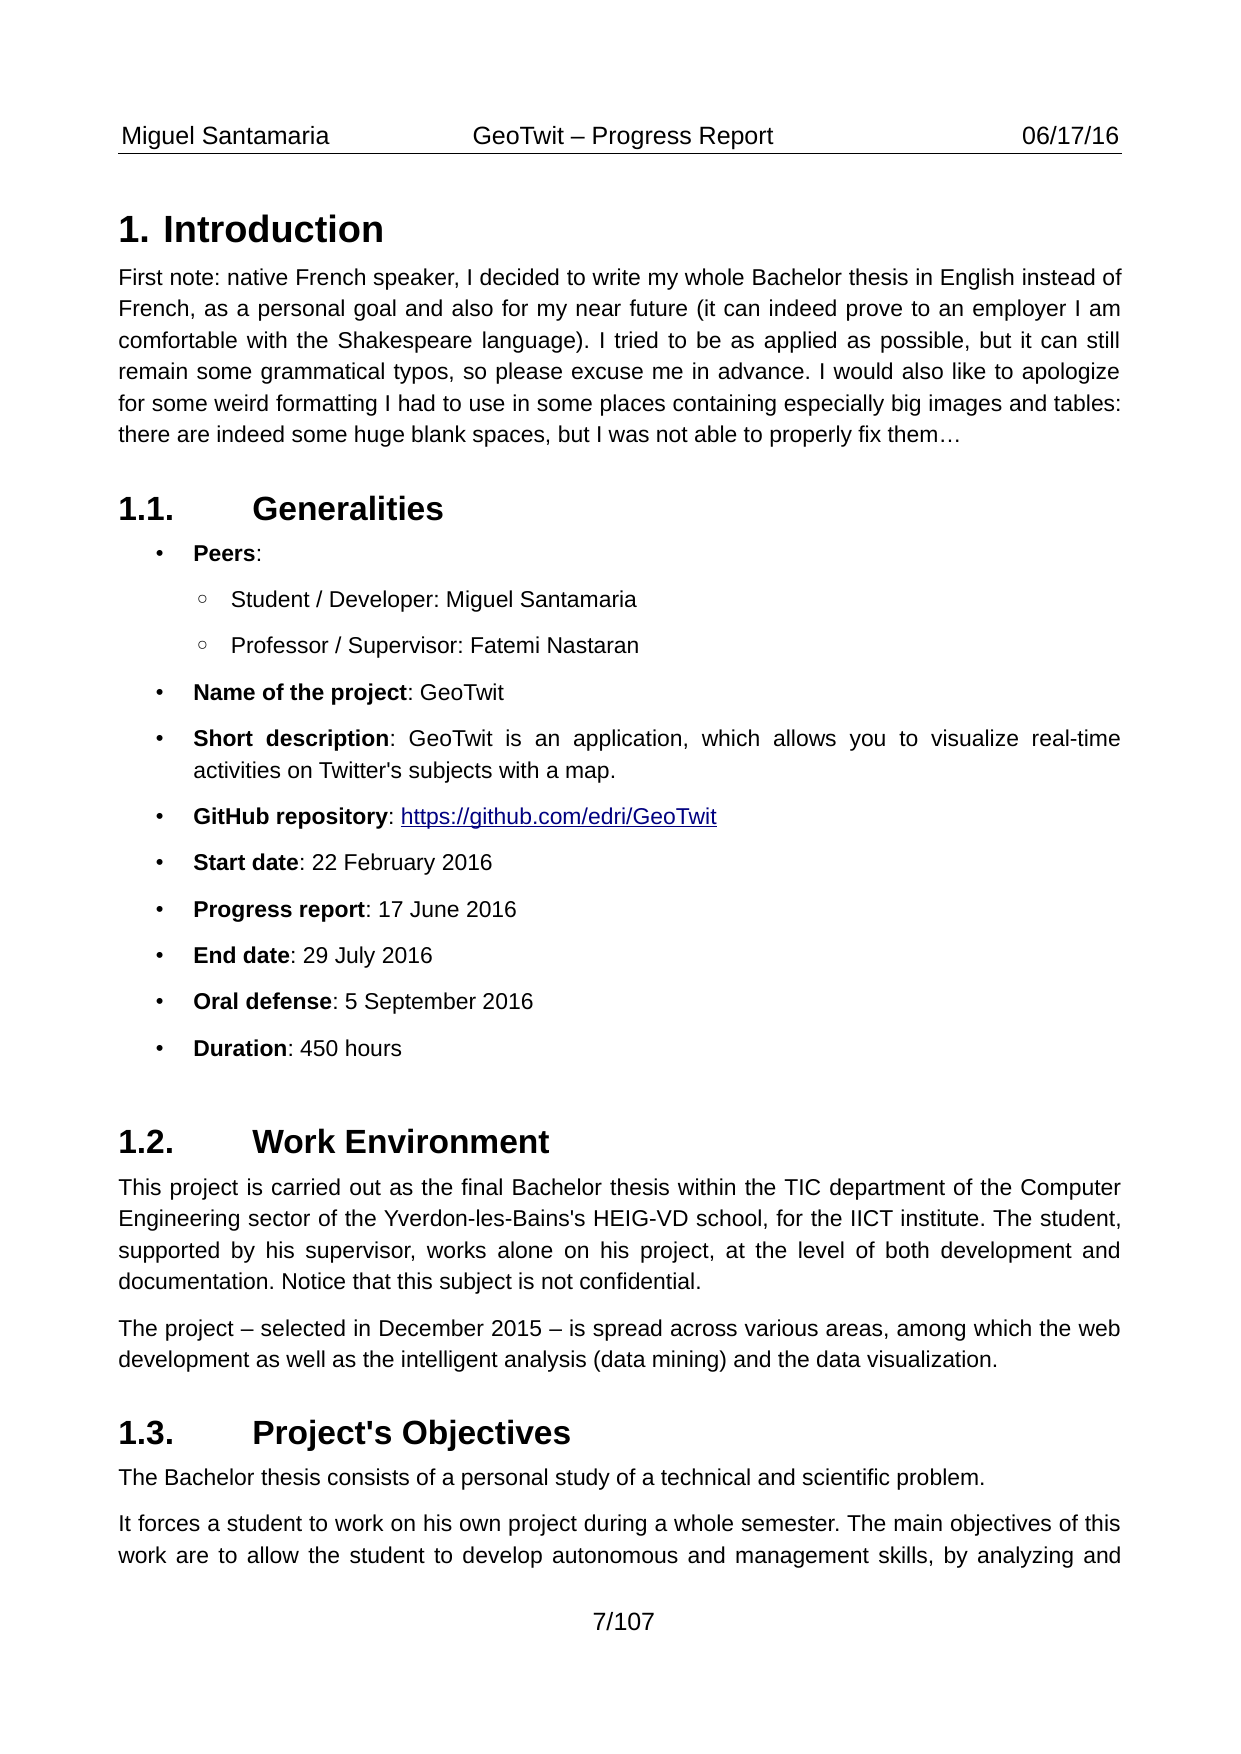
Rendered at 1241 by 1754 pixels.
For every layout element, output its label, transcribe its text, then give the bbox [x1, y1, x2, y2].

list End date: 29 July 2016 [156, 942, 1122, 968]
subtitle Generalities [118, 488, 1122, 527]
list Professor / Supervisor: Fatemi Nastaran [193, 632, 1122, 659]
text It forces a student to work on his own project during a whole semester. The main objectives of this work are to allow the student to develop autonomous and management skills, by analyzing and [118, 1510, 1122, 1568]
subtitle Project's Objectives [118, 1413, 1122, 1452]
text This project is carried out as the final Bachelor thesis within the TIC department of the Computer Engineering sector of the Yverdon-les-Bains's HEIG-VD school, for the IICT institute. The student, supported by his supervisor, works alone on his project, at the level of both development and documentation. Notice that this subject is not confidential. [118, 1173, 1122, 1294]
list Student / Developer: Miguel Santamaria [193, 586, 1122, 612]
subtitle Work Environment [118, 1122, 1122, 1161]
text The project – selected in December 2015 – is spread across various areas, among which the web development as well as the intelligent analysis (data mining) and the data visualization. [118, 1314, 1122, 1372]
text First note: native French speaker, I decided to write my whole Bachelor thesis in English instead of French, as a personal goal and also for my near future (it can indeed prove to an employer I am comfortable with the Shakespeare language). I tried to be as applied as possible, but it can still remain some grammatical typos, so please excuse me in advance. I would also like to apologize for some weird formatting I had to use in some places containing especially big images and tables: there are indeed some huge blank spaces, but I was not able to properly fix them… [118, 263, 1122, 448]
list Short description: GeoTwit is an application, which allows you to visualize real-time activities on Twitter's subjects with a map. [156, 725, 1122, 783]
subtitle Introduction [118, 207, 1122, 251]
list Duration: 450 hours [156, 1035, 1122, 1061]
list Start date: 22 February 2016 [156, 849, 1122, 876]
list Oral defense: 5 September 2016 [156, 988, 1122, 1015]
text The Bachelor thesis consists of a personal study of a technical and scientific problem. [118, 1464, 1122, 1490]
list GitHub repository: https://github.com/edri/GeoTwit [156, 803, 1122, 829]
list Progress report: 17 June 2016 [156, 896, 1122, 922]
list Name of the project: GeoTwit [156, 679, 1122, 705]
list Peers: [156, 539, 1122, 566]
